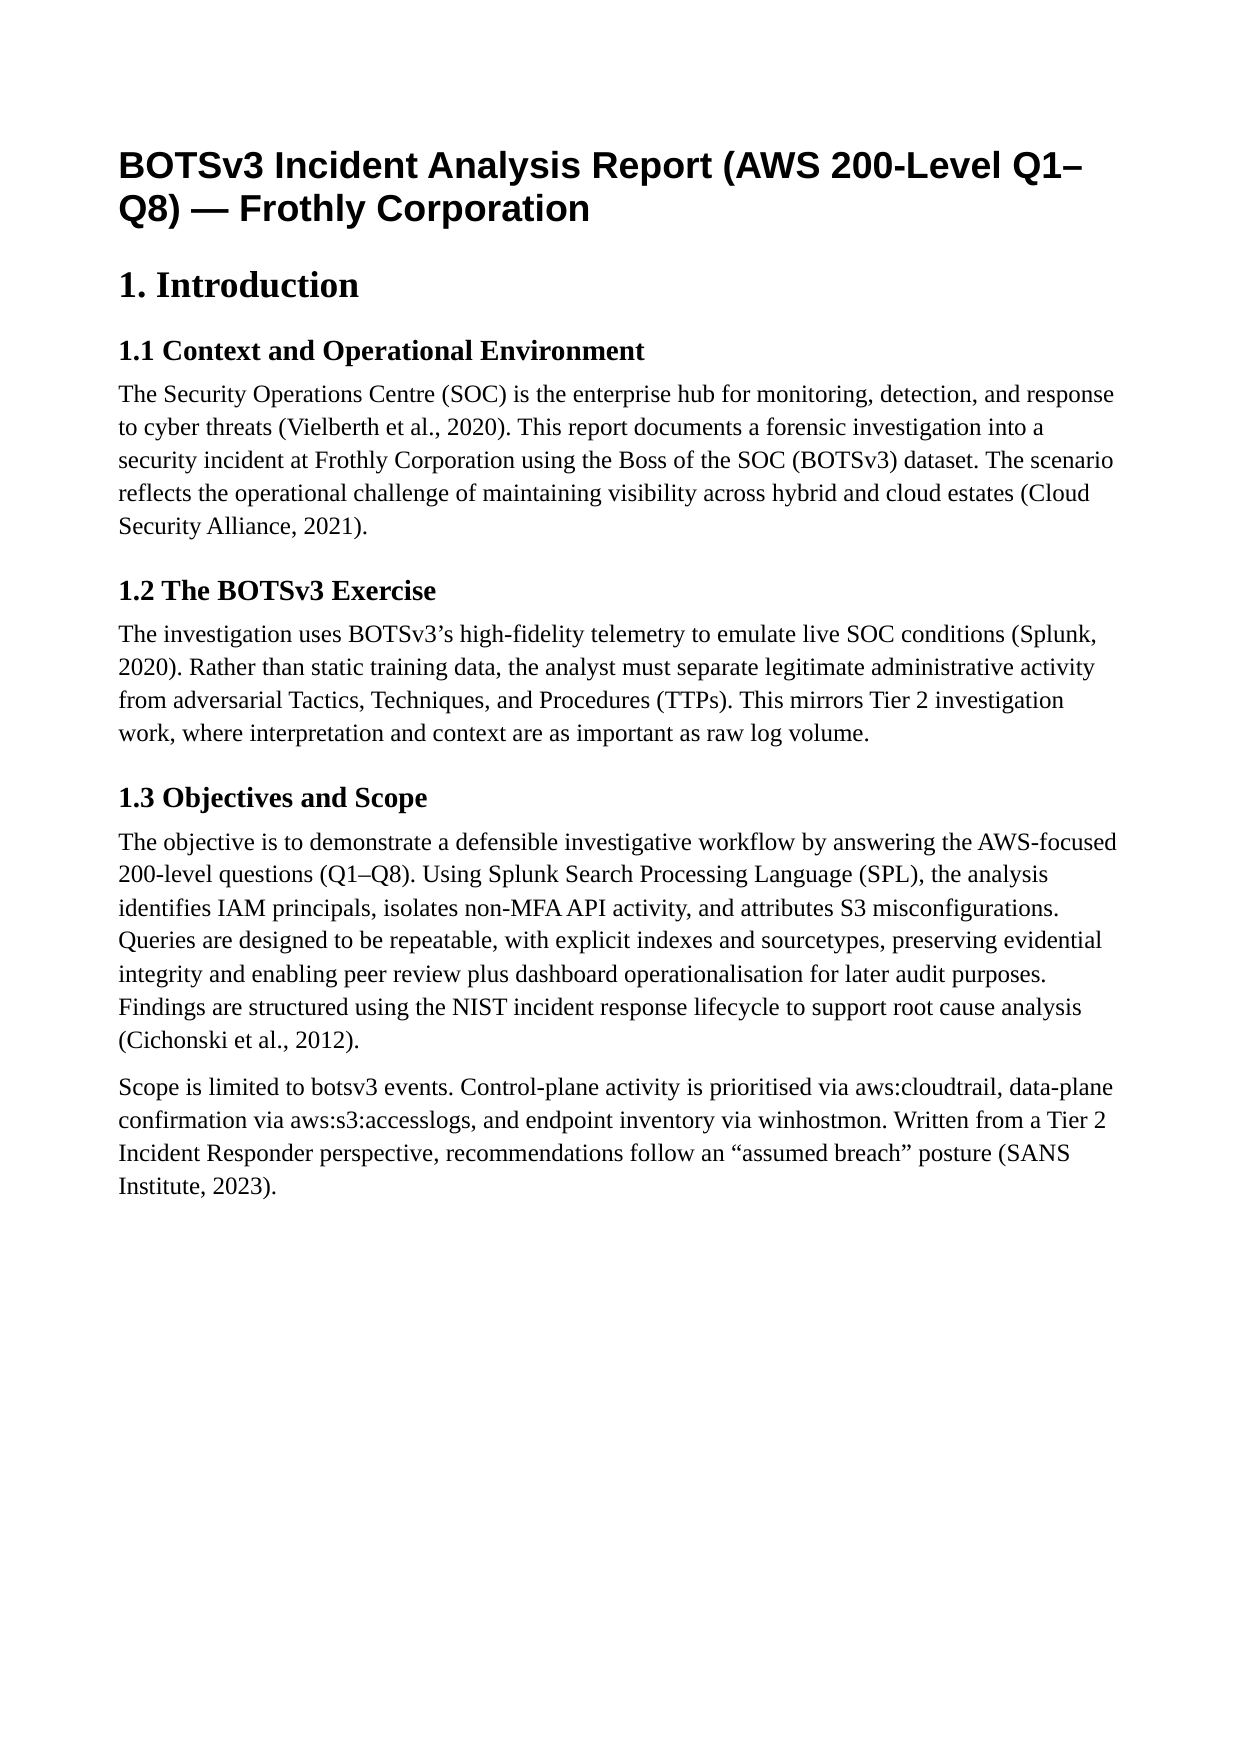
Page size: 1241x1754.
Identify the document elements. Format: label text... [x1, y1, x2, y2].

text Scope is limited to botsv3 events. Control-plane activity is prioritised via aws:cloudtrail, data-plane confirmation via aws:s3:accesslogs, and endpoint inventory via winhostmon. Written from a Tier 2 Incident Responder perspective, recommendations follow an “assumed breach” posture (SANS Institute, 2023). [118, 1072, 1122, 1200]
subtitle 1.3 Objectives and Scope [118, 781, 1122, 814]
text The objective is to demonstrate a defensible investigative workflow by answering the AWS-focused 200-level questions (Q1–Q8). Using Splunk Search Processing Language (SPL), the analysis identifies IAM principals, isolates non-MFA API activity, and attributes S3 misconfigurations. Queries are designed to be repeatable, with explicit indexes and sourcetypes, preserving evidential integrity and enabling peer review plus dashboard operationalisation for later audit purposes. Findings are structured using the NIST incident response lifecycle to support root cause analysis (Cichonski et al., 2012). [118, 827, 1122, 1053]
text The Security Operations Centre (SOC) is the enterprise hub for monitoring, detection, and response to cyber threats (Vielberth et al., 2020). This report documents a forensic investigation into a security incident at Frothly Corporation using the Boss of the SOC (BOTSv3) dataset. The scenario reflects the operational challenge of maintaining visibility across hybrid and cloud estates (Cloud Security Alliance, 2021). [118, 379, 1122, 540]
subtitle 1.1 Context and Operational Environment [118, 333, 1122, 366]
subtitle 1.2 The BOTSv3 Exercise [118, 573, 1122, 607]
subtitle BOTSv3 Incident Analysis Report (AWS 200-Level Q1–Q8) — Frothly Corporation [118, 143, 1122, 229]
text The investigation uses BOTSv3’s high-fidelity telemetry to emulate live SOC conditions (Splunk, 2020). Rather than static training data, the analyst must separate legitimate administrative activity from adversarial Tactics, Techniques, and Procedures (TTPs). This mirrors Tier 2 investigation work, where interpretation and context are as important as raw log volume. [118, 619, 1122, 747]
subtitle 1. Introduction [118, 263, 1122, 306]
